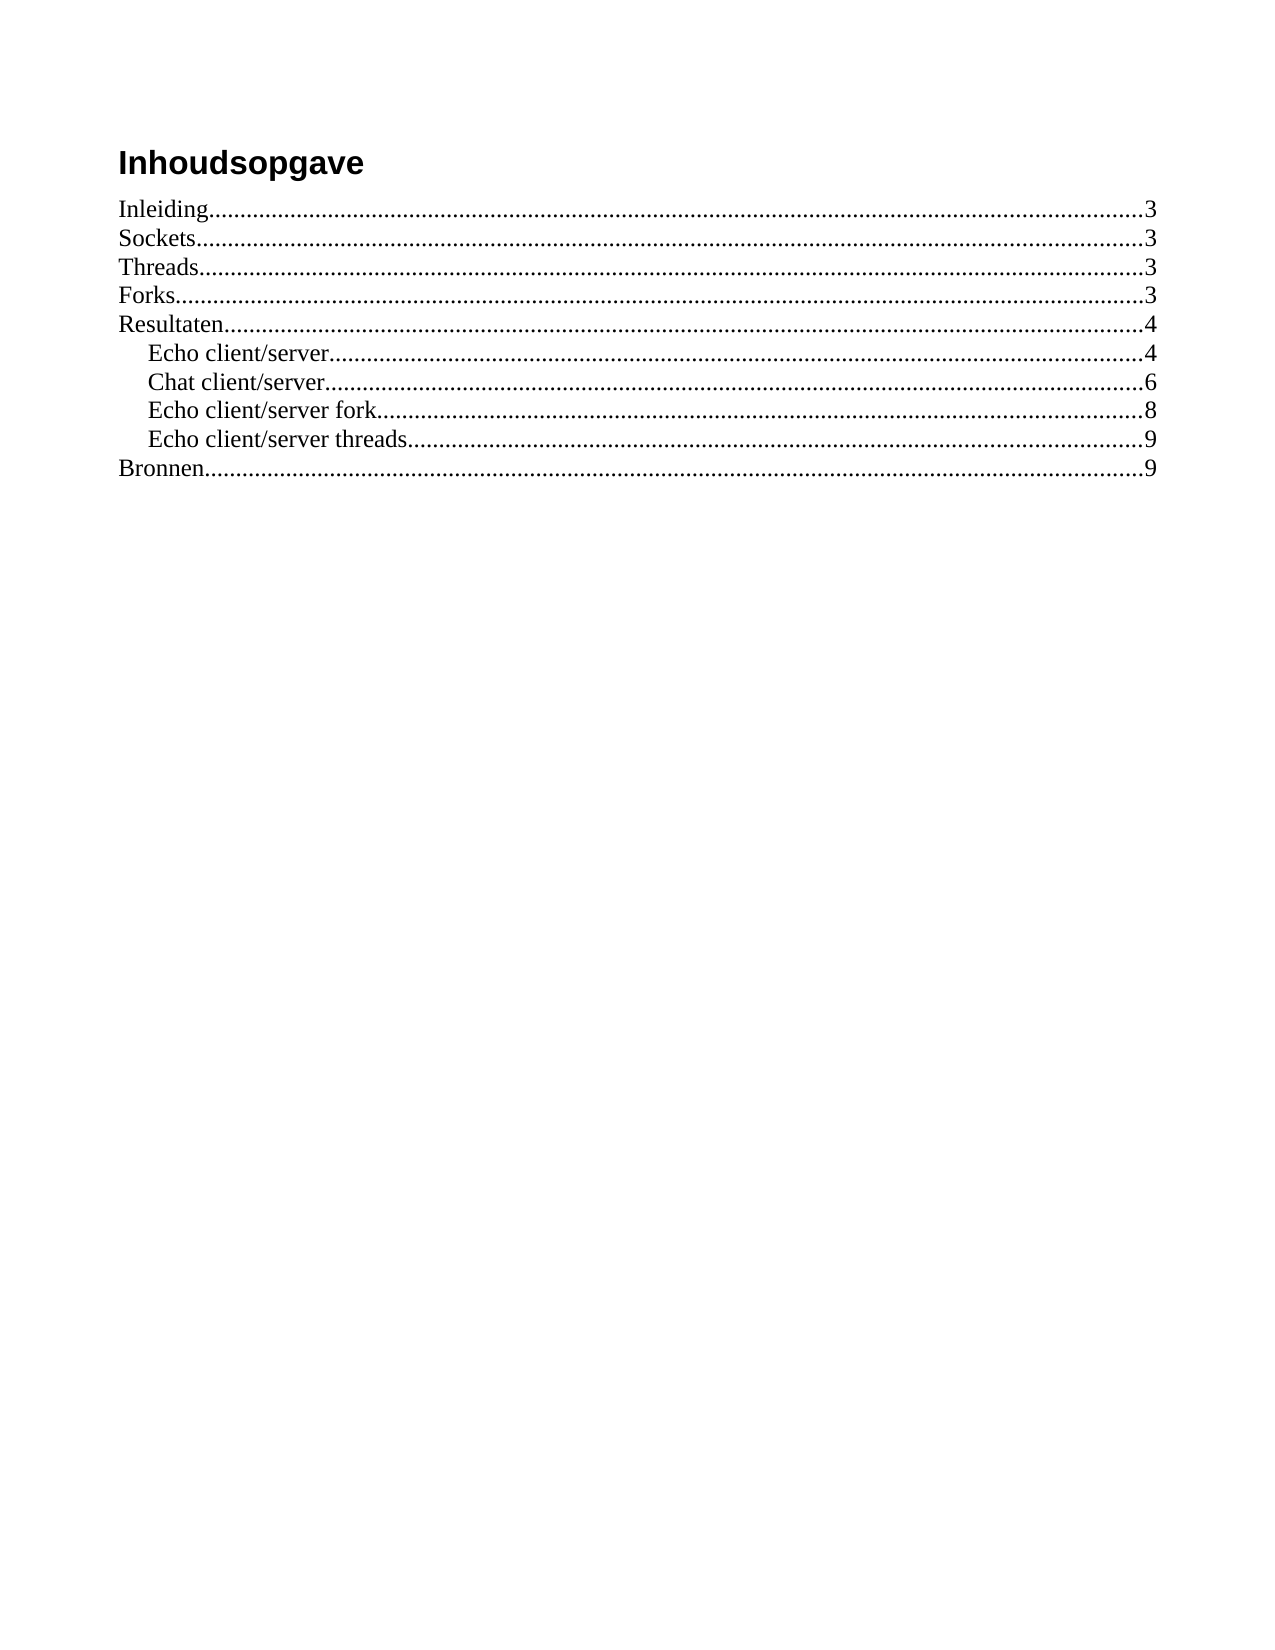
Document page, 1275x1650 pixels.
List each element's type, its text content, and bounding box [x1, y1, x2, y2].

text Echo client/server fork 8 [148, 395, 1157, 424]
text Inleiding 3 [118, 194, 1157, 223]
text Forks 3 [118, 280, 1157, 309]
text Chat client/server 6 [148, 367, 1157, 395]
text Sockets 3 [118, 223, 1157, 252]
text Resultaten 4 [118, 309, 1157, 338]
subtitle Inhoudsopgave [118, 143, 1157, 182]
text Threads 3 [118, 252, 1157, 280]
text Echo client/server 4 [148, 338, 1157, 367]
text Bronnen 9 [118, 453, 1157, 482]
text Echo client/server threads 9 [148, 424, 1157, 453]
